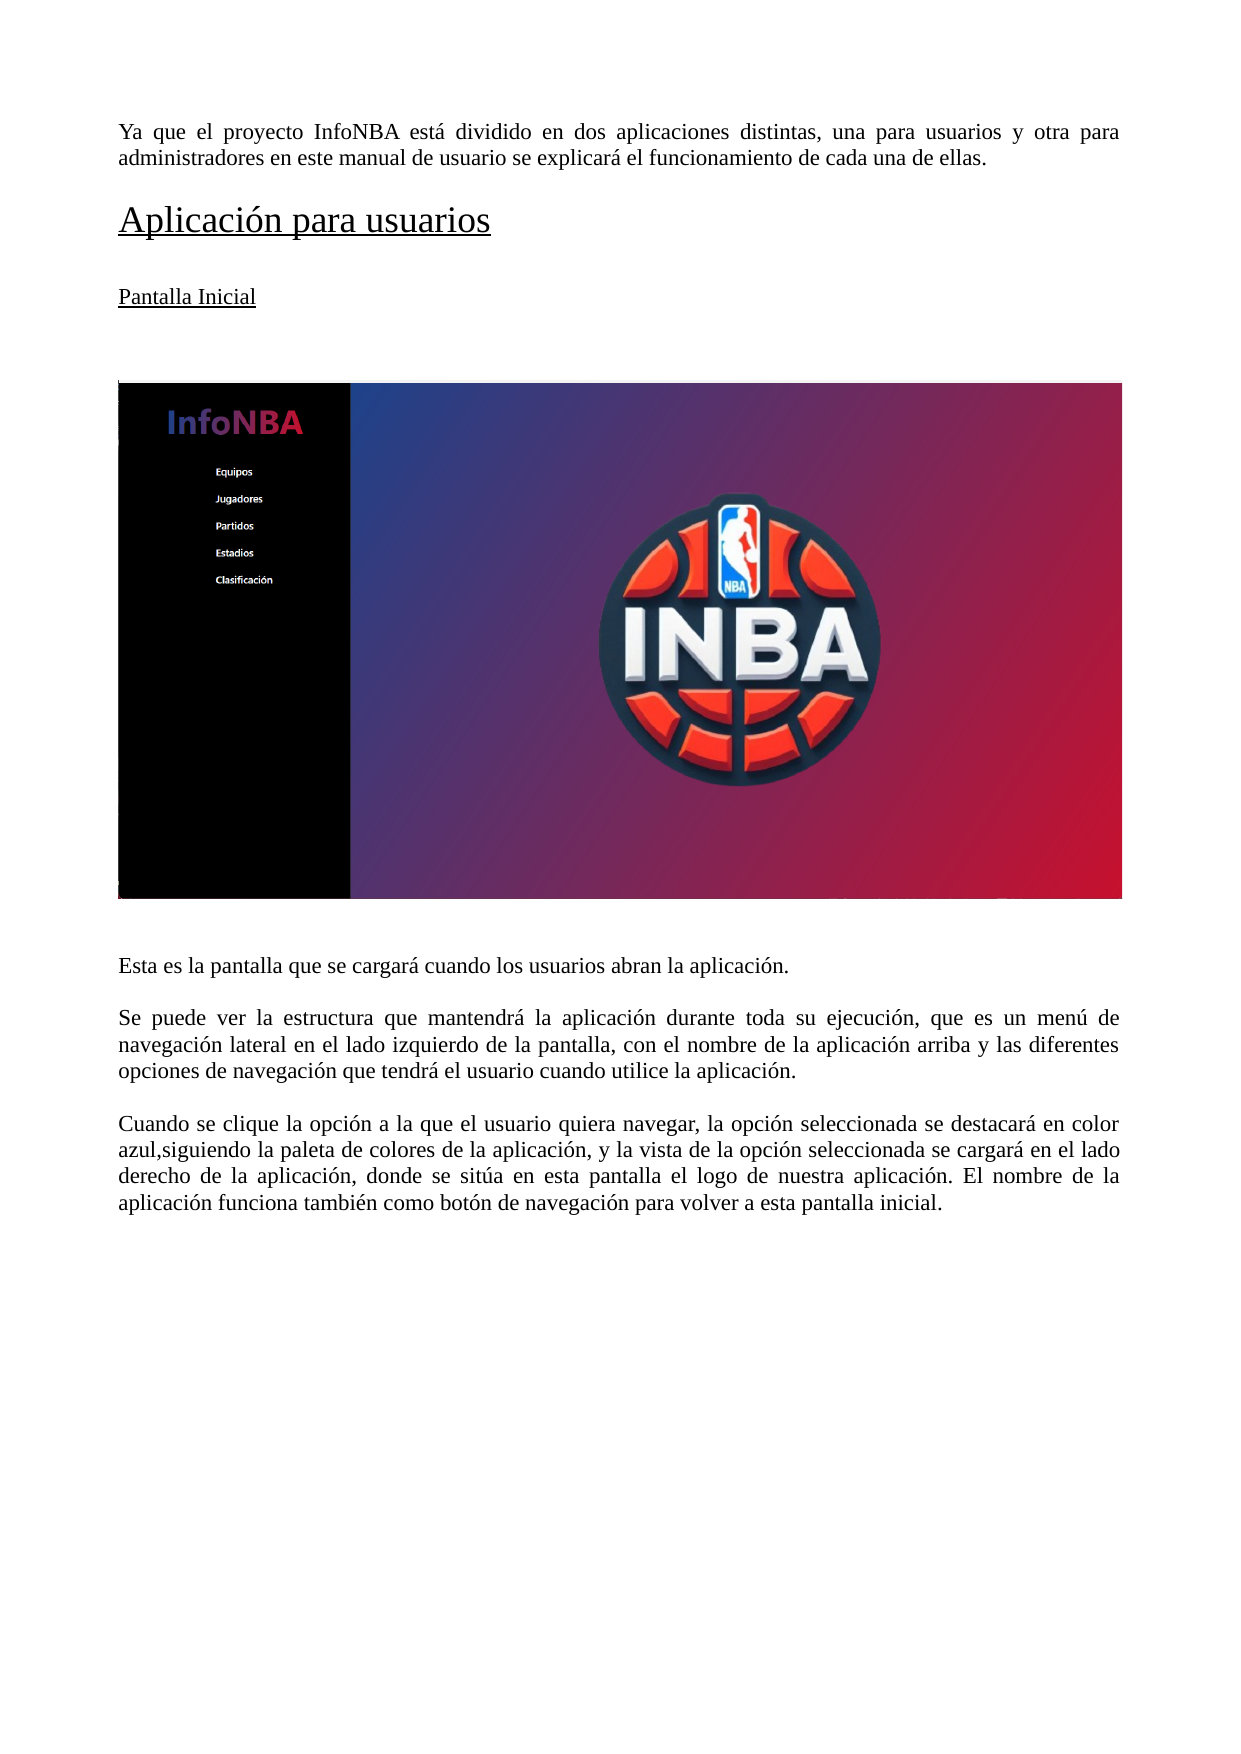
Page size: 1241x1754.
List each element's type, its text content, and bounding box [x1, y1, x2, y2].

text Se puede ver la estructura que mantendrá la aplicación durante toda su ejecución, que es un menú de navegación lateral en el lado izquierdo de la pantalla, con el nombre de la aplicación arriba y las diferentes opciones de navegación que tendrá el usuario cuando utilice la aplicación. [118, 1004, 1122, 1083]
text Esta es la pantalla que se cargará cuando los usuarios abran la aplicación. [118, 952, 1122, 978]
text Ya que el proyecto InfoNBA está dividido en dos aplicaciones distintas, una para usuarios y otra para administradores en este manual de usuario se explicará el funcionamiento de cada una de ellas. [118, 118, 1122, 171]
text Cuando se clique la opción a la que el usuario quiera navegar, la opción seleccionada se destacará en color azul,siguiendo la paleta de colores de la aplicación, y la vista de la opción seleccionada se cargará en el lado derecho de la aplicación, donde se sitúa en esta pantalla el logo de nuestra aplicación. El nombre de la aplicación funciona también como botón de navegación para volver a esta pantalla inicial. [118, 1110, 1122, 1215]
text Aplicación para usuarios [118, 197, 1122, 240]
text Pantalla Inicial [118, 283, 1122, 310]
picture [118, 380, 1123, 899]
